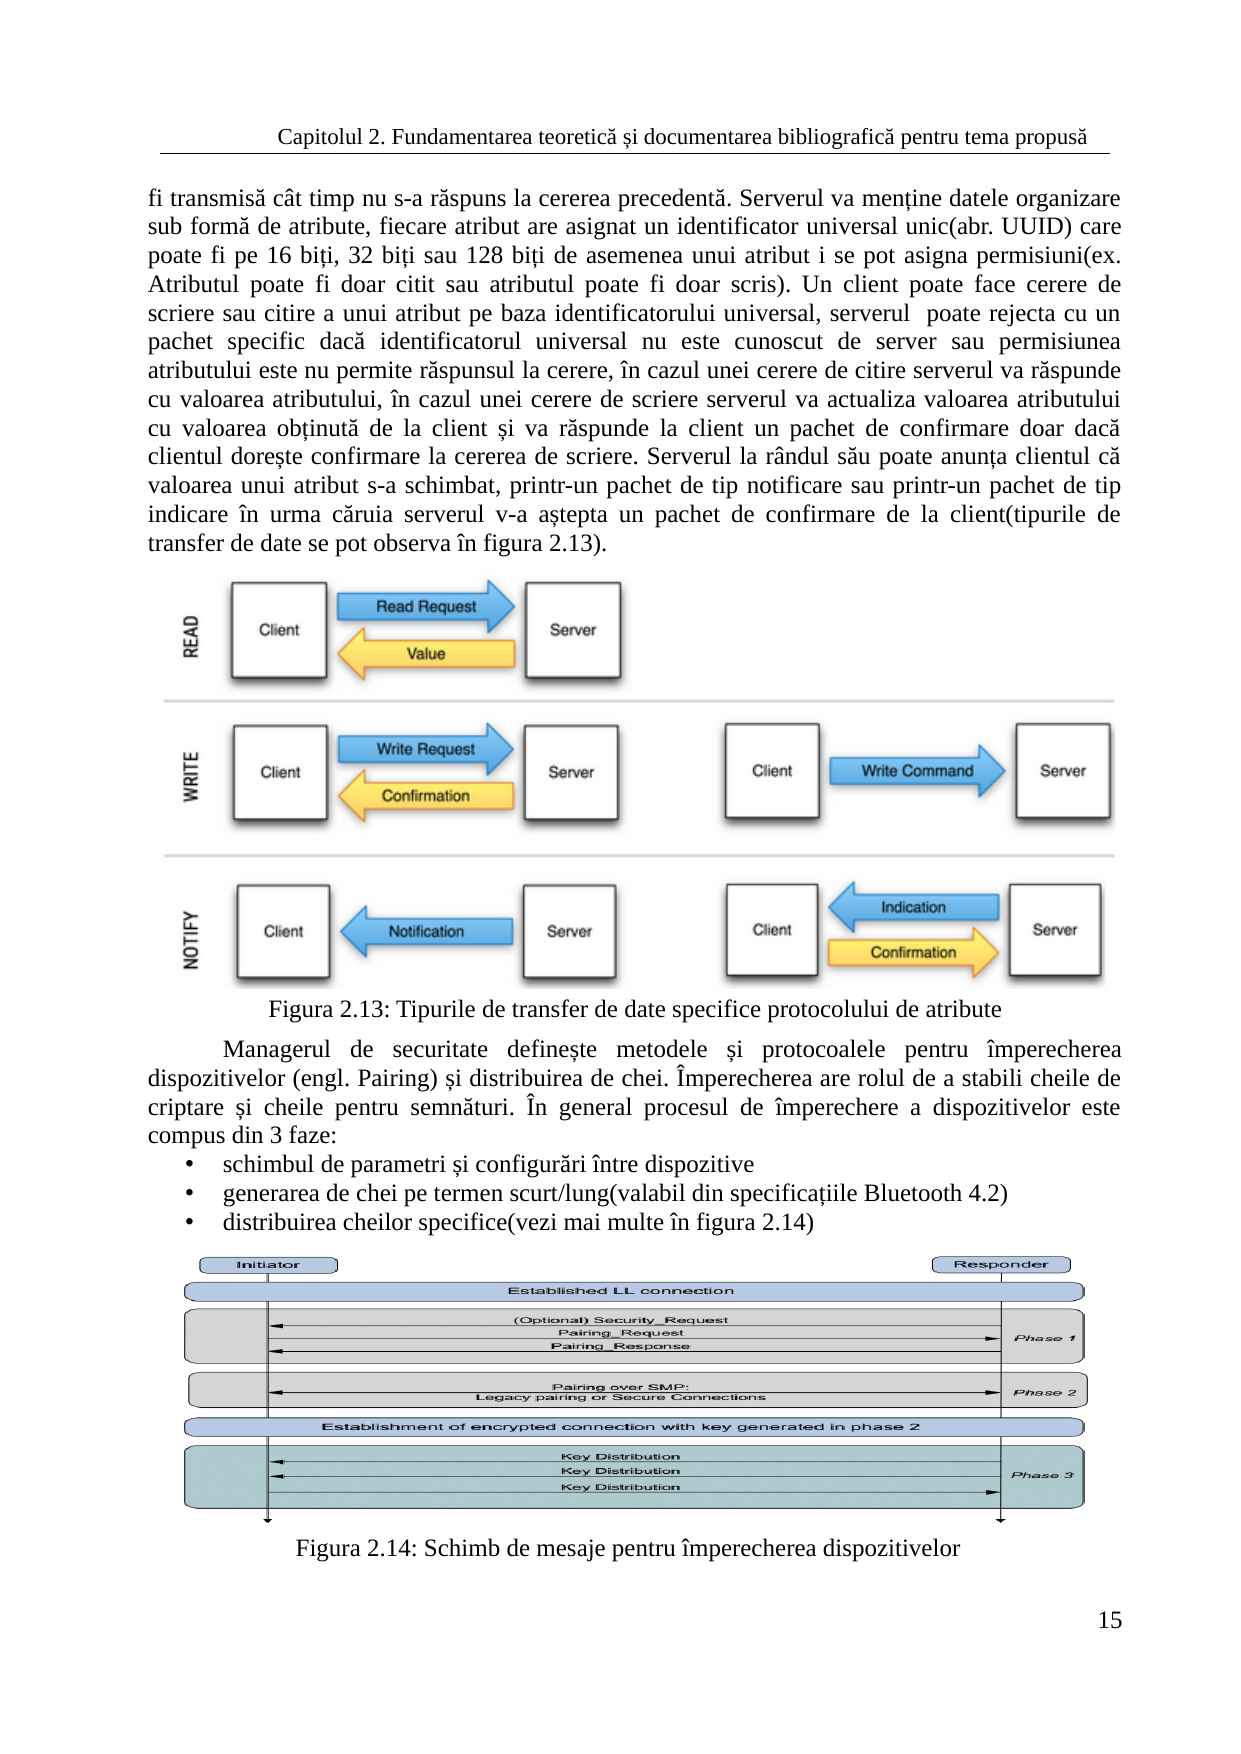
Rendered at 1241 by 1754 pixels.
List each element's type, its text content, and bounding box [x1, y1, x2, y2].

list generarea de chei pe termen scurt/lung(valabil din specificațiile Bluetooth 4.2) [185, 1178, 1122, 1207]
picture [154, 568, 1116, 989]
text Managerul de securitate definește metodele și protocoalele pentru împerecherea dispozitivelor (engl. Pairing) și distribuirea de chei. Împerecherea are rolul de a stabili cheile de criptare și cheile pentru semnături. În general procesul de împerechere a dispozitivelor este compus din 3 faze: [148, 556, 1122, 1149]
picture [159, 1255, 1096, 1524]
list Figura 2.14: Schimb de mesaje pentru împerecherea dispozitivelor [160, 1524, 1096, 1562]
list schimbul de parametri și configurări între dispozitive [185, 1149, 1122, 1178]
text Figura 2.13: Tipurile de transfer de date specifice protocolului de atribute [154, 989, 1116, 1023]
list distribuirea cheilor specifice(vezi mai multe în figura 2.14) [185, 1207, 1122, 1236]
text fi transmisă cât timp nu s-a răspuns la cererea precedentă. Serverul va menține datele organizare sub formă de atribute, fiecare atribut are asignat un identificator universal unic(abr. UUID) care poate fi pe 16 biți, 32 biți sau 128 biți de asemenea unui atribut i se pot asigna permisiuni(ex. Atributul poate fi doar citit sau atributul poate fi doar scris). Un client poate face cerere de scriere sau citire a unui atribut pe baza identificatorului universal, serverul poate rejecta cu un pachet specific dacă identificatorul universal nu este cunoscut de server sau permisiunea atributului este nu permite răspunsul la cerere, în cazul unei cerere de citire serverul va răspunde cu valoarea atributului, în cazul unei cerere de scriere serverul va actualiza valoarea atributului cu valoarea obținută de la client și va răspunde la client un pachet de confirmare doar dacă clientul dorește confirmare la cererea de scriere. Serverul la rândul său poate anunța clientul că valoarea unui atribut s-a schimbat, printr-un pachet de tip notificare sau printr-un pachet de tip indicare în urma căruia serverul v-a aștepta un pachet de confirmare de la client(tipurile de transfer de date se pot observa în figura 2.13). [148, 183, 1122, 556]
